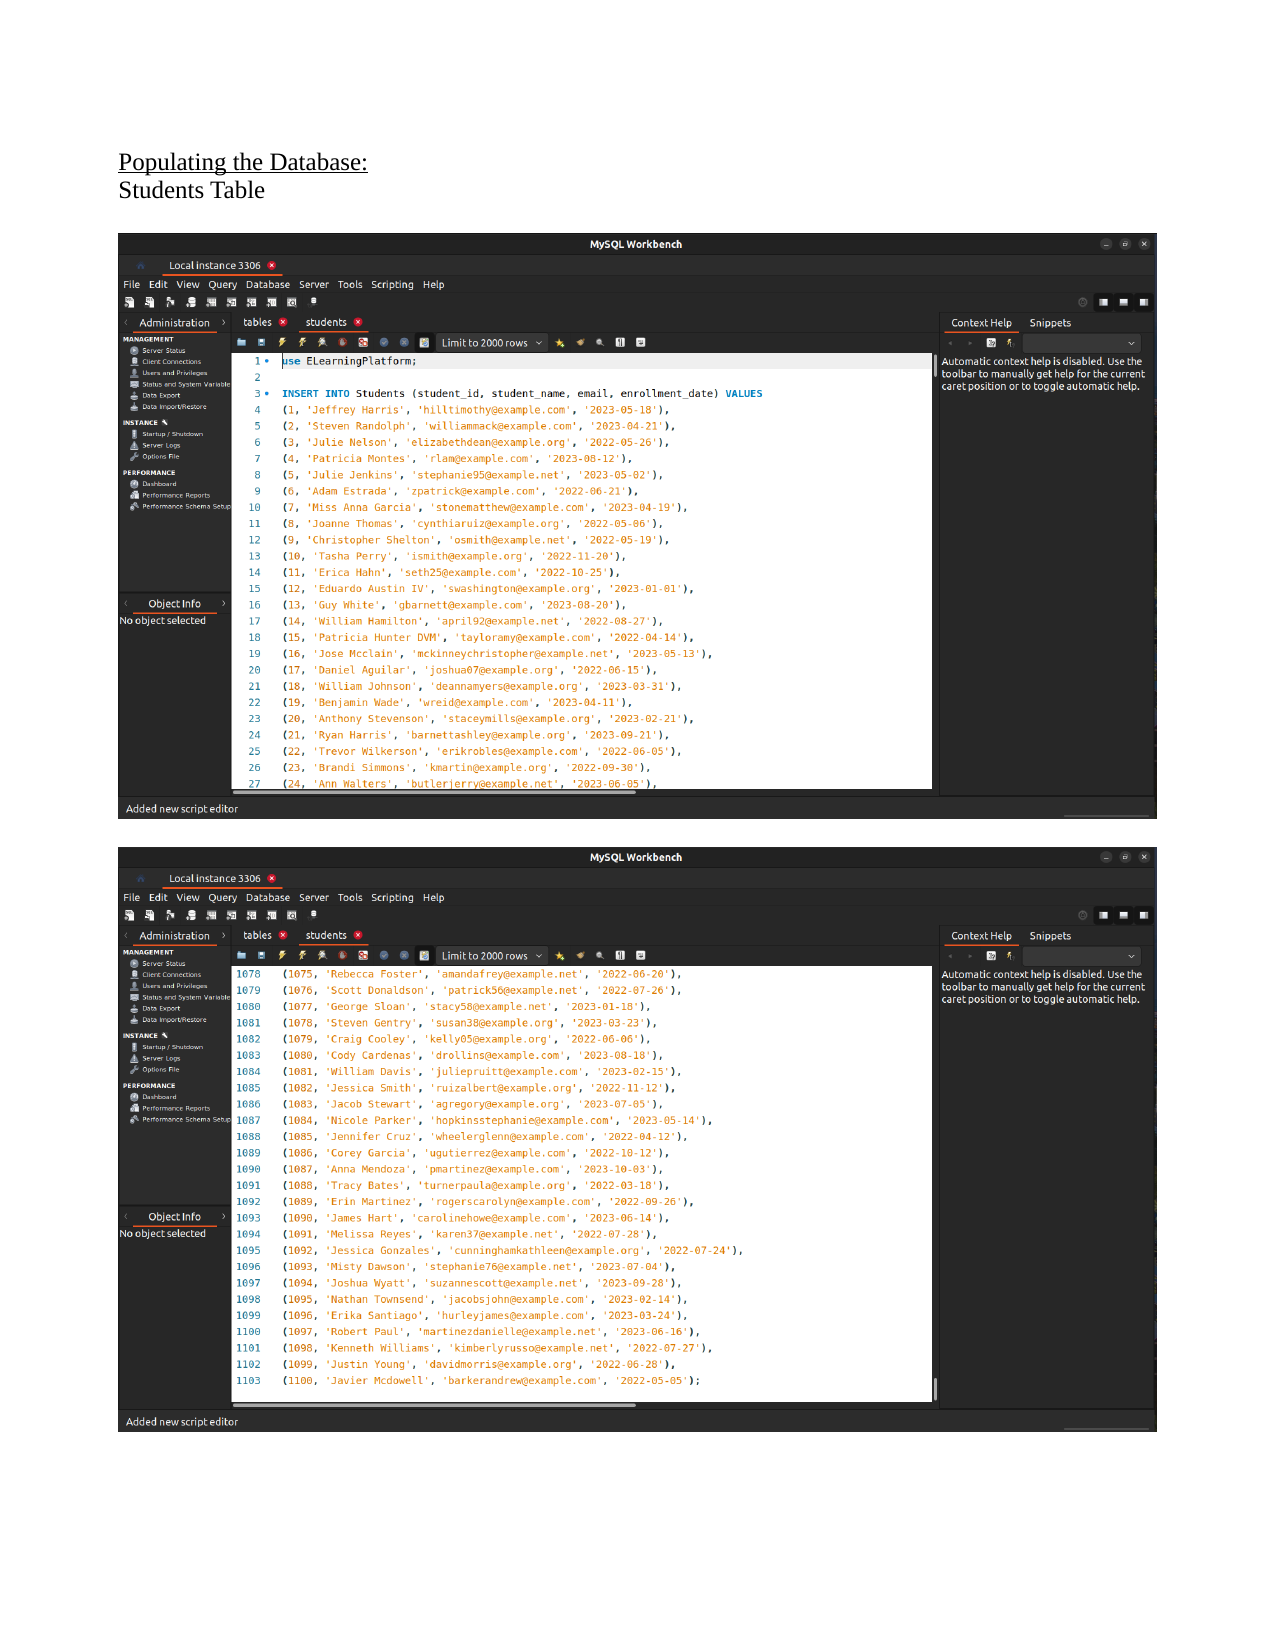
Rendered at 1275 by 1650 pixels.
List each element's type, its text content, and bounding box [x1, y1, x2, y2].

text Students Table [118, 176, 1157, 204]
text Populating the Database: [118, 147, 1157, 176]
